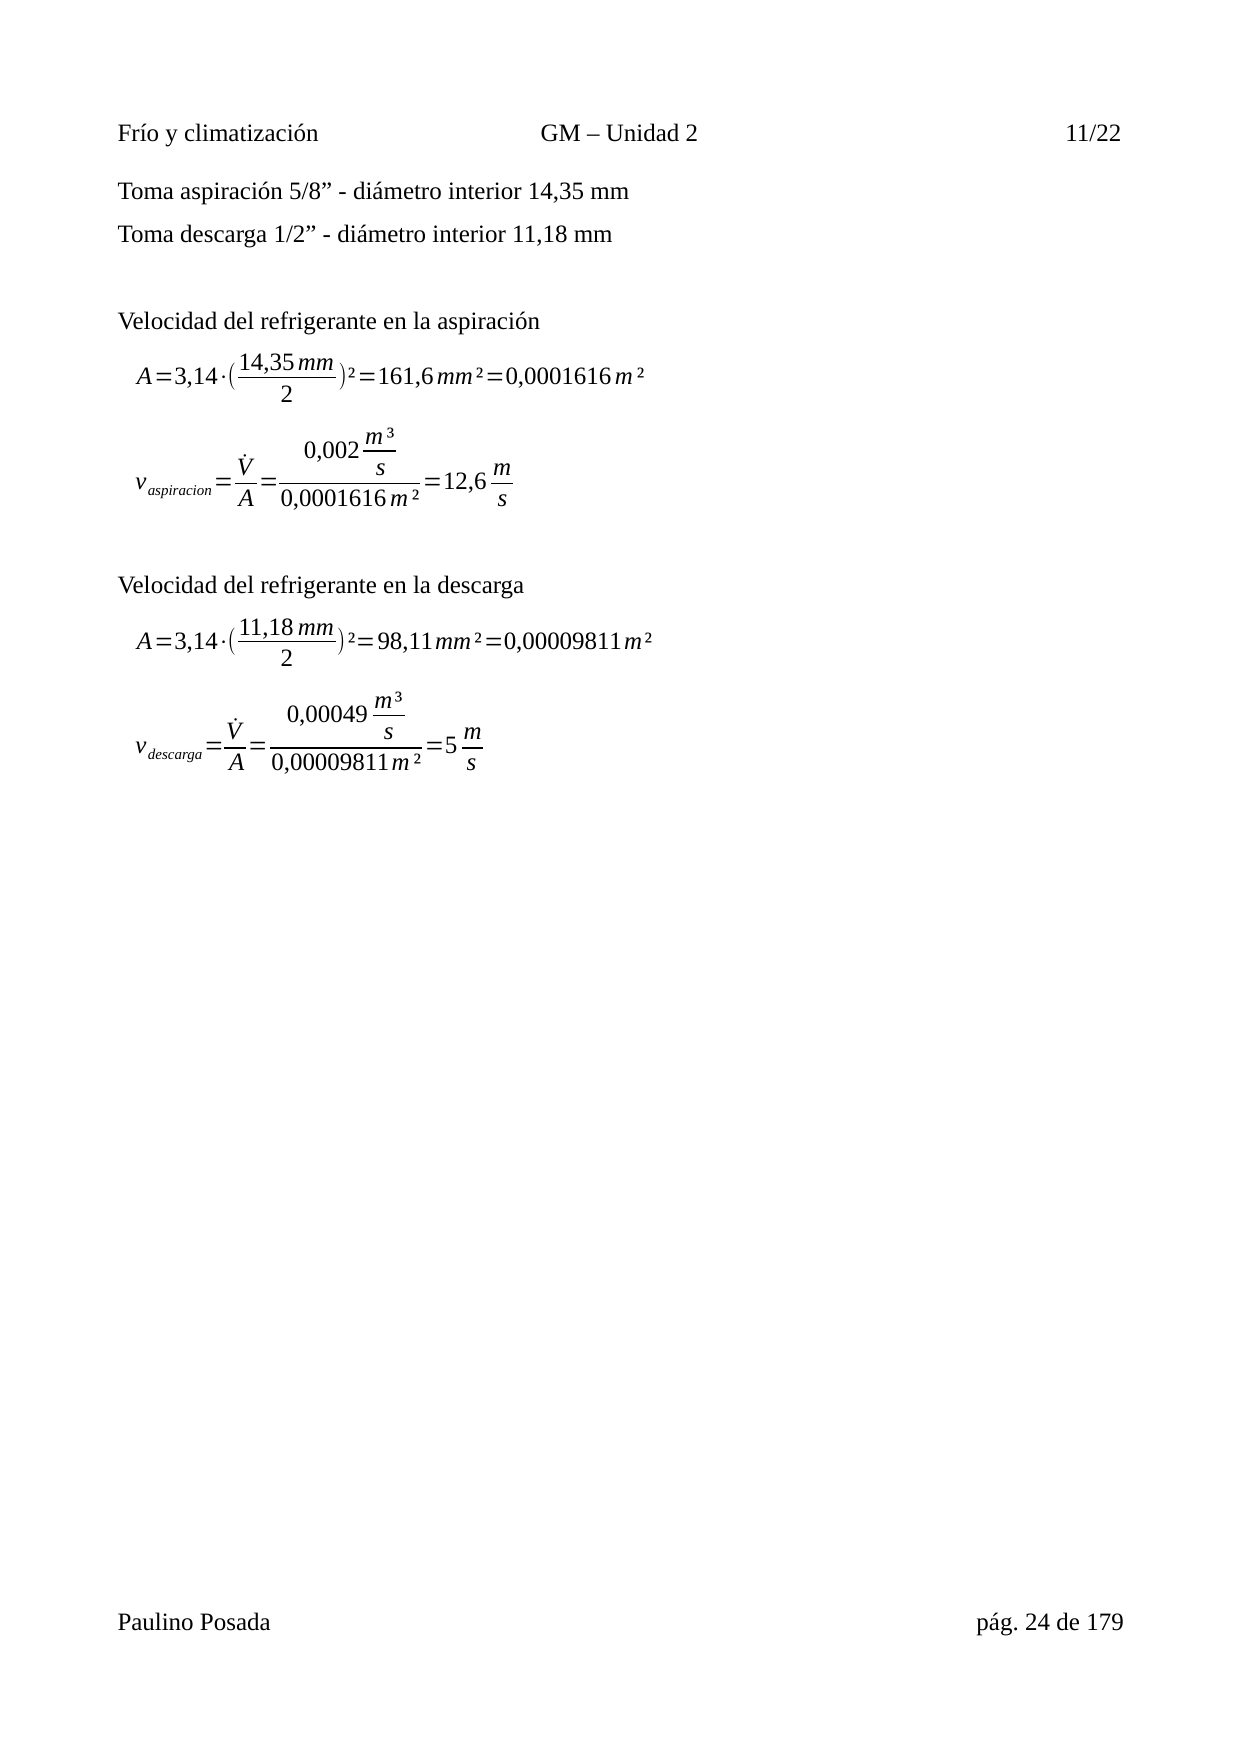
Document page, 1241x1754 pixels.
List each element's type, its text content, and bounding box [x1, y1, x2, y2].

text Toma descarga 1/2” - diámetro interior 11,18 mm [117, 219, 1123, 248]
text Toma aspiración 5/8” - diámetro interior 14,35 mm [117, 176, 1123, 205]
text Velocidad del refrigerante en la aspiración [117, 306, 1123, 334]
text Velocidad del refrigerante en la descarga [117, 570, 1123, 599]
